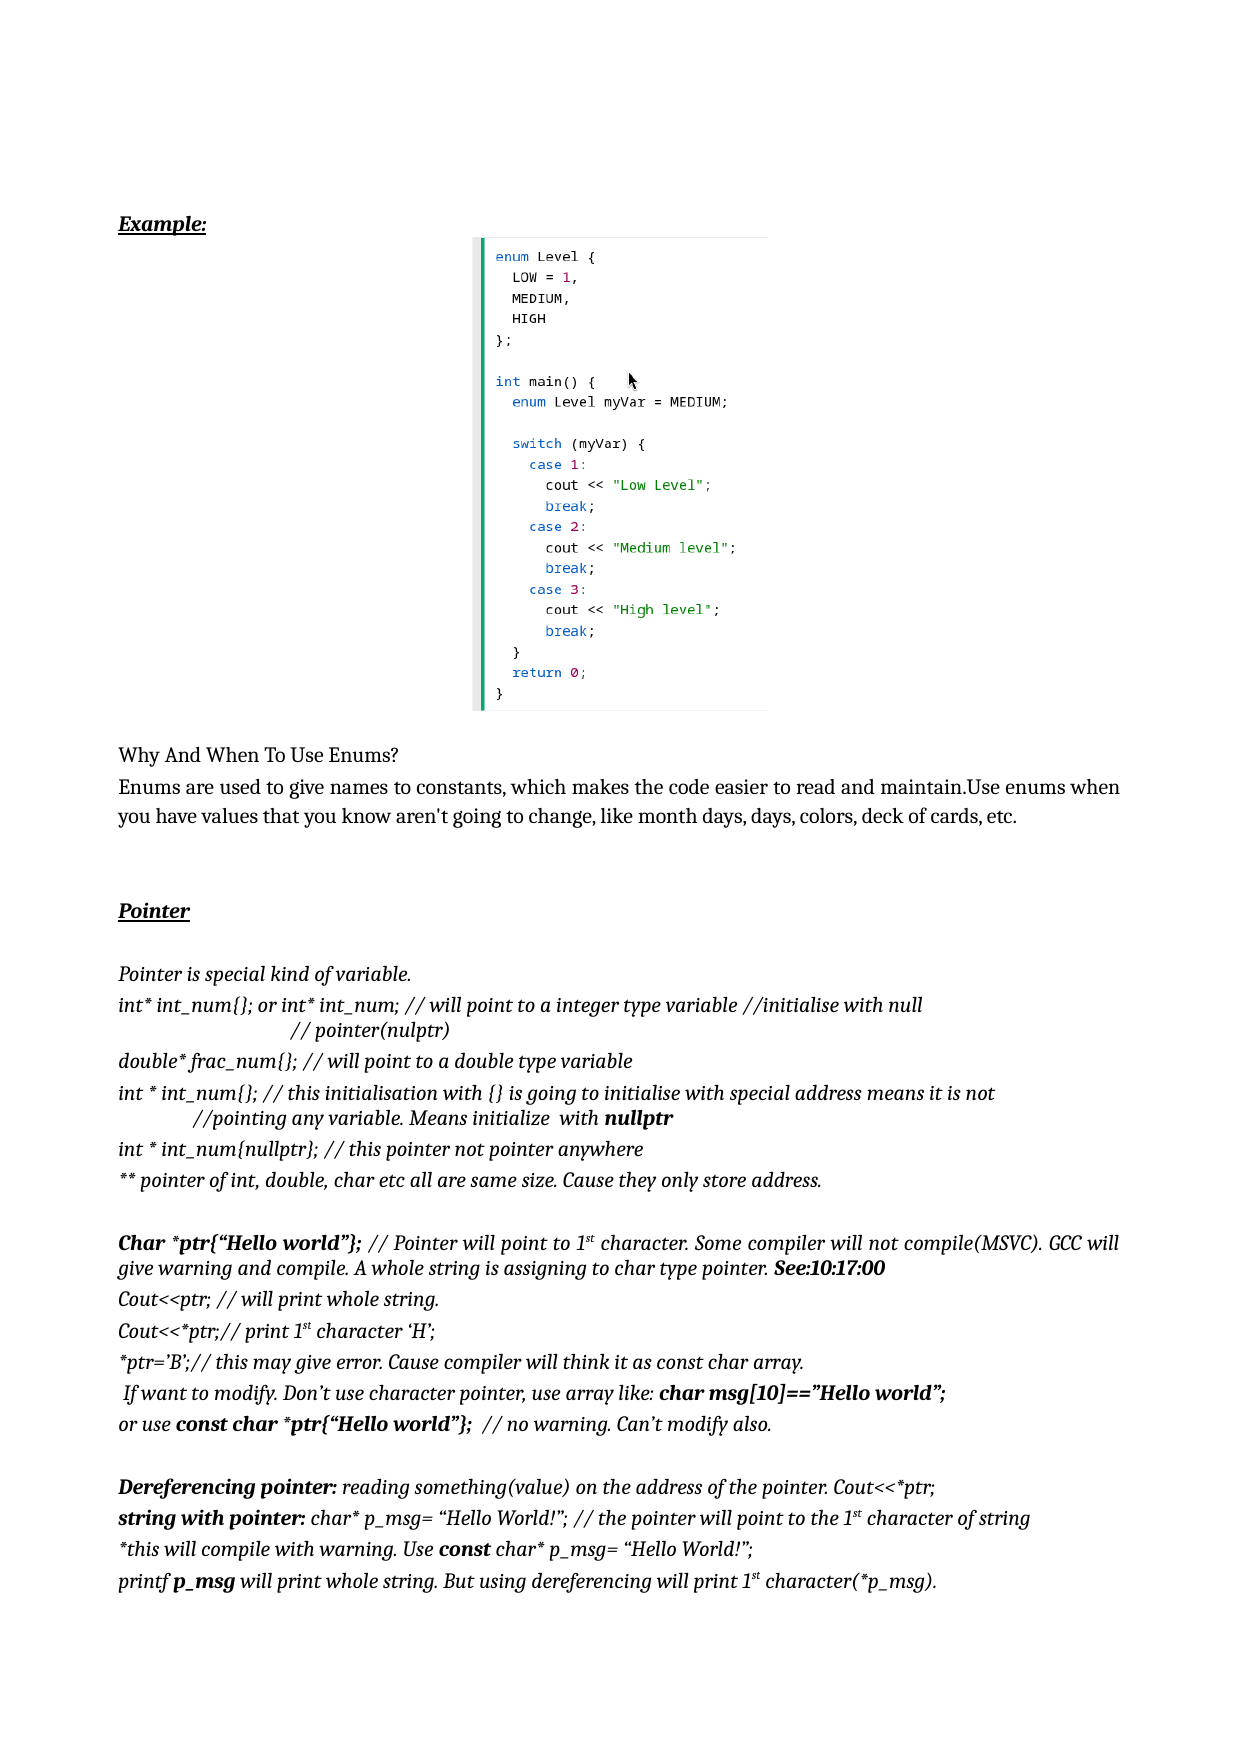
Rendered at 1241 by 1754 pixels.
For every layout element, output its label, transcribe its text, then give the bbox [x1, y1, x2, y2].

picture [472, 237, 768, 711]
text Cout<<*ptr;// print 1st character ‘H’; [118, 1318, 1122, 1344]
text ** pointer of int, double, char etc all are same size. Cause they only store address. [118, 1168, 1122, 1193]
text int * int_num{}; // this initialisation with {} is going to initialise with special address means it is not //pointing any variable. Means initialize with nullptr [118, 1081, 1122, 1131]
text printf p_msg will print whole string. But using dereferencing will print 1st character(*p_msg). [118, 1568, 1122, 1594]
text Enums are used to give names to constants, which makes the code easier to read and maintain.Use enums when you have values that you know aren't going to change, like month days, days, colors, deck of cards, etc. [118, 774, 1122, 828]
text int * int_num{nullptr}; // this pointer not pointer anywhere [118, 1137, 1122, 1162]
text Pointer [118, 899, 1122, 924]
subtitle Why And When To Use Enums? [118, 743, 1122, 768]
text *this will compile with warning. Use const char* p_msg= “Hello World!”; [118, 1537, 1122, 1562]
text Char *ptr{“Hello world”}; // Pointer will point to 1st character. Some compiler will not compile(MSVC). GCC will give warning and compile. A whole string is assigning to char type pointer. See:10:17:00 [118, 1231, 1122, 1281]
text *ptr=’B’;// this may give error. Cause compiler will think it as const char array. [118, 1350, 1122, 1375]
text or use const char *ptr{“Hello world”}; // no warning. Can’t modify also. [118, 1412, 1122, 1437]
text int* int_num{}; or int* int_num; // will point to a integer type variable //initialise with null // pointer(nulptr) [118, 993, 1122, 1043]
text double* frac_num{}; // will point to a double type variable [118, 1049, 1122, 1074]
text Cout<<ptr; // will print whole string. [118, 1287, 1122, 1312]
text If want to modify. Don’t use character pointer, use array like: char msg[10]==”Hello world”; [118, 1381, 1122, 1406]
text Pointer is special kind of variable. [118, 962, 1122, 987]
text string with pointer: char* p_msg= “Hello World!”; // the pointer will point to the 1st character of string [118, 1506, 1122, 1531]
text Example: [118, 212, 1122, 237]
text Dereferencing pointer: reading something(value) on the address of the pointer. Cout<<*ptr; [118, 1475, 1122, 1500]
